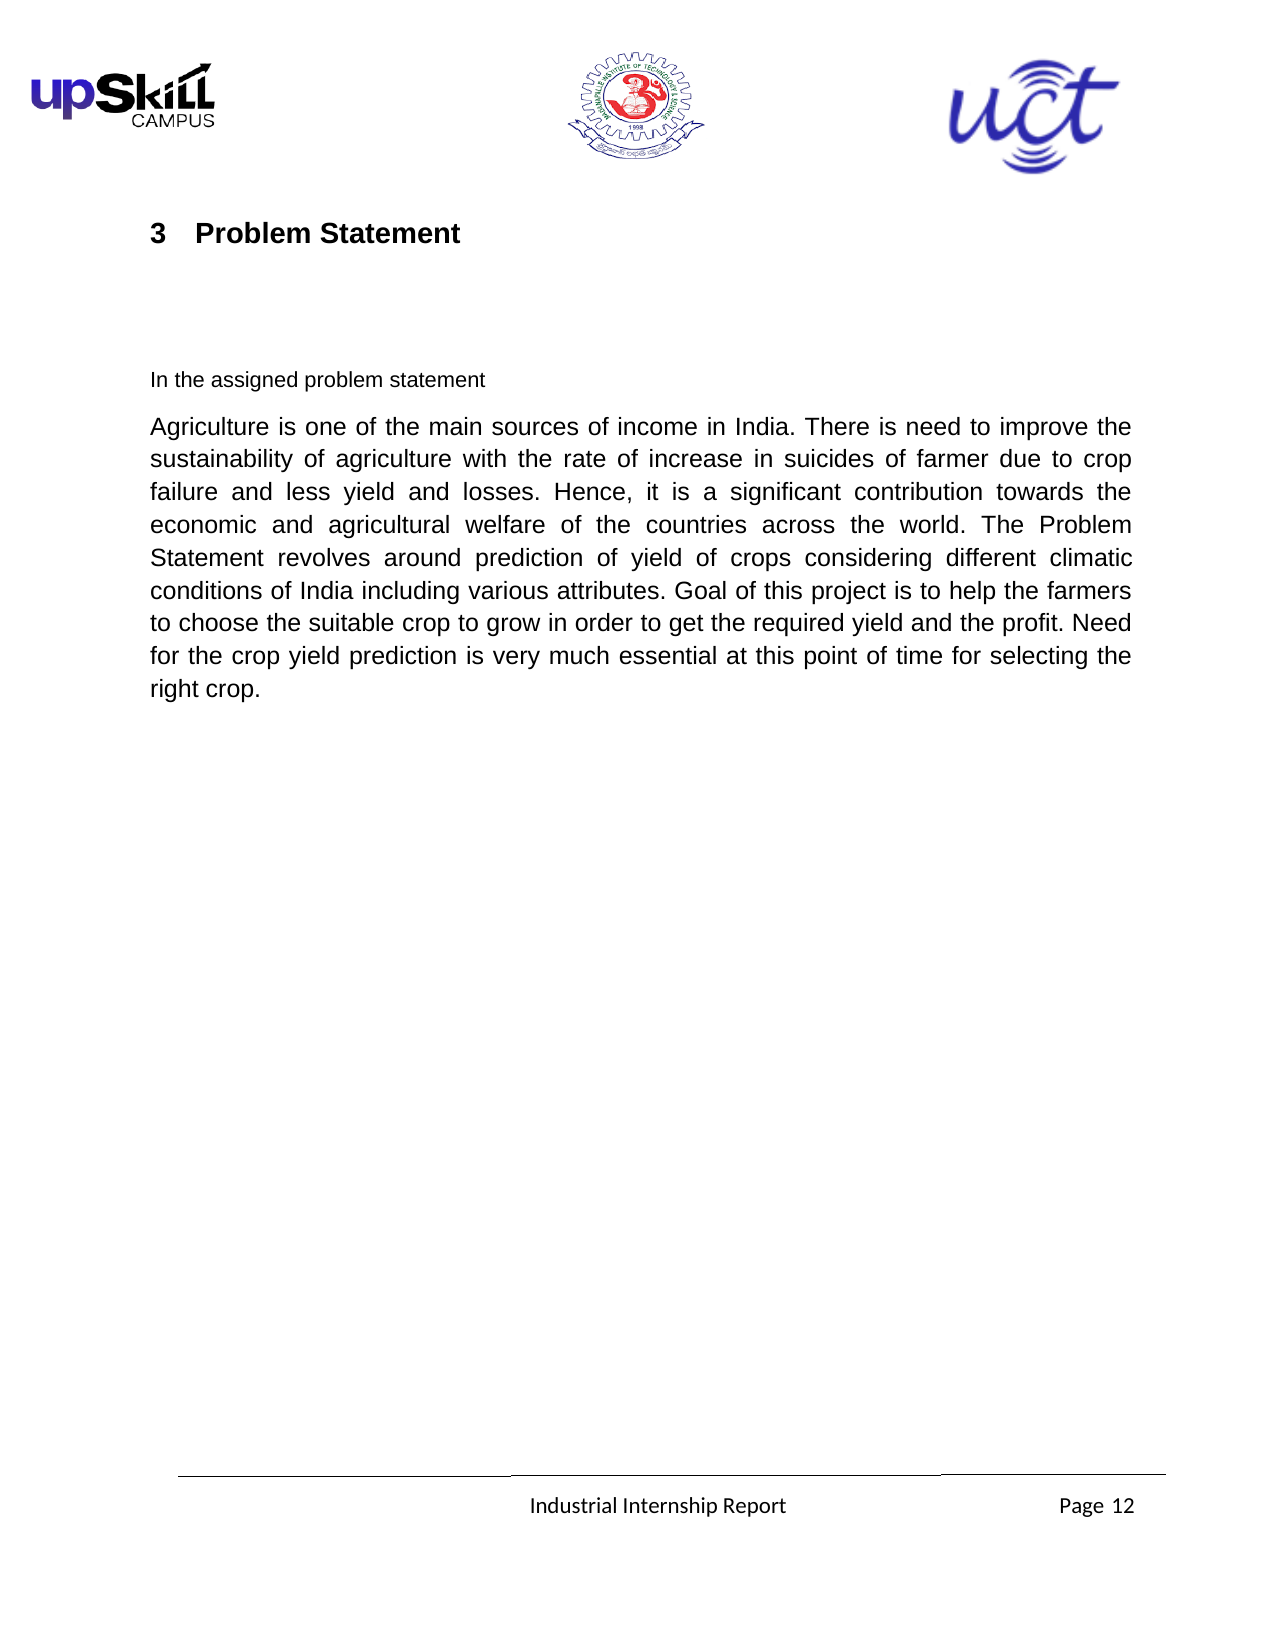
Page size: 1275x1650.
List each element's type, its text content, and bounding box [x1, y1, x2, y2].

text In the assigned problem statement [150, 359, 1134, 392]
subtitle Problem Statement [150, 216, 1134, 250]
text Agriculture is one of the main sources of income in India. There is need to improve the sustainability of agriculture with the rate of increase in suicides of farmer due to crop failure and less yield and losses. Hence, it is a significant contribution towards the economic and agricultural welfare of the countries across the world. The Problem Statement revolves around prediction of yield of crops considering different climatic conditions of India including various attributes. Goal of this project is to help the farmers to choose the suitable crop to grow in order to get the required yield and the profit. Need for the crop yield prediction is very much essential at this point of time for selecting the right crop. [150, 407, 1134, 703]
